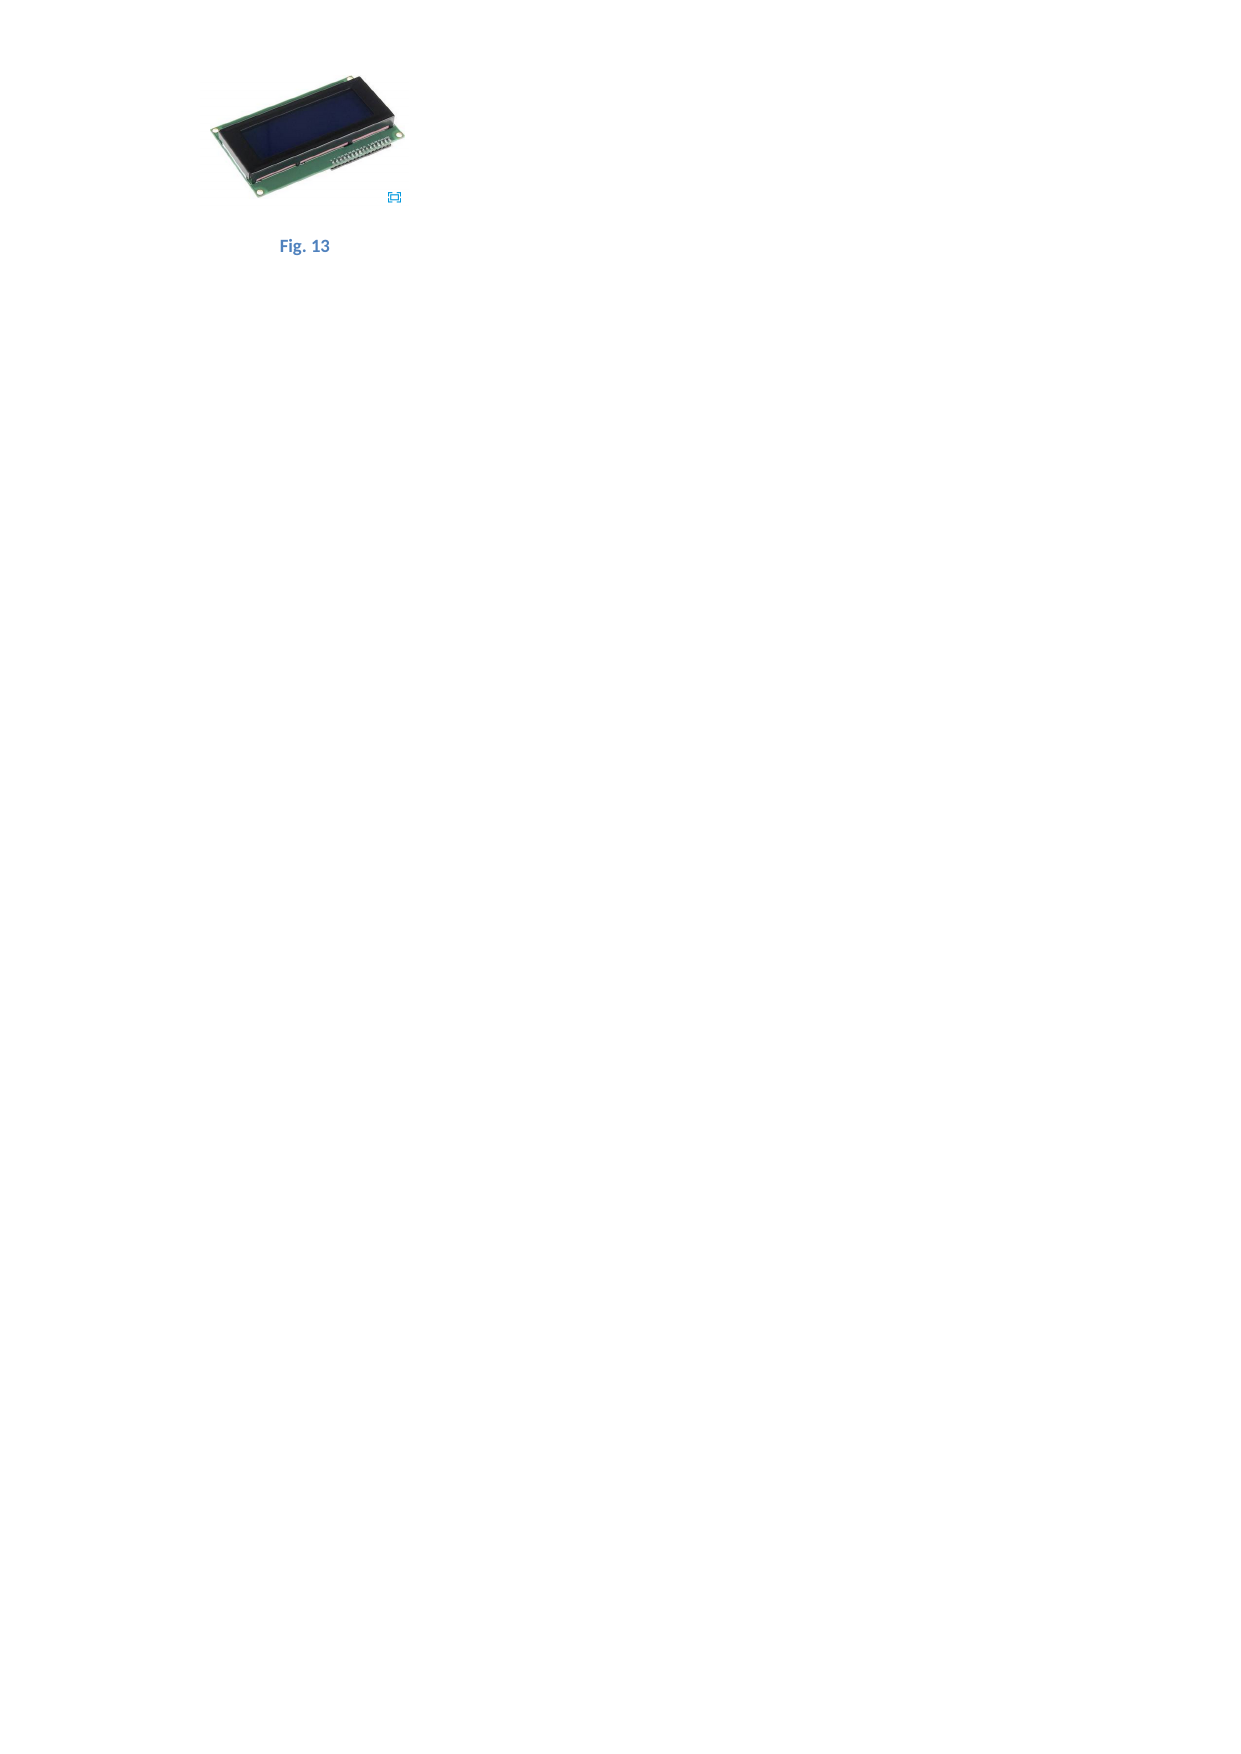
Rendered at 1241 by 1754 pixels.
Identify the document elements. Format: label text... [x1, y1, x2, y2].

table_cell Fig. 13 [139, 75, 471, 277]
table_cell [471, 75, 777, 277]
picture [200, 75, 410, 206]
table_cell [777, 75, 1088, 277]
